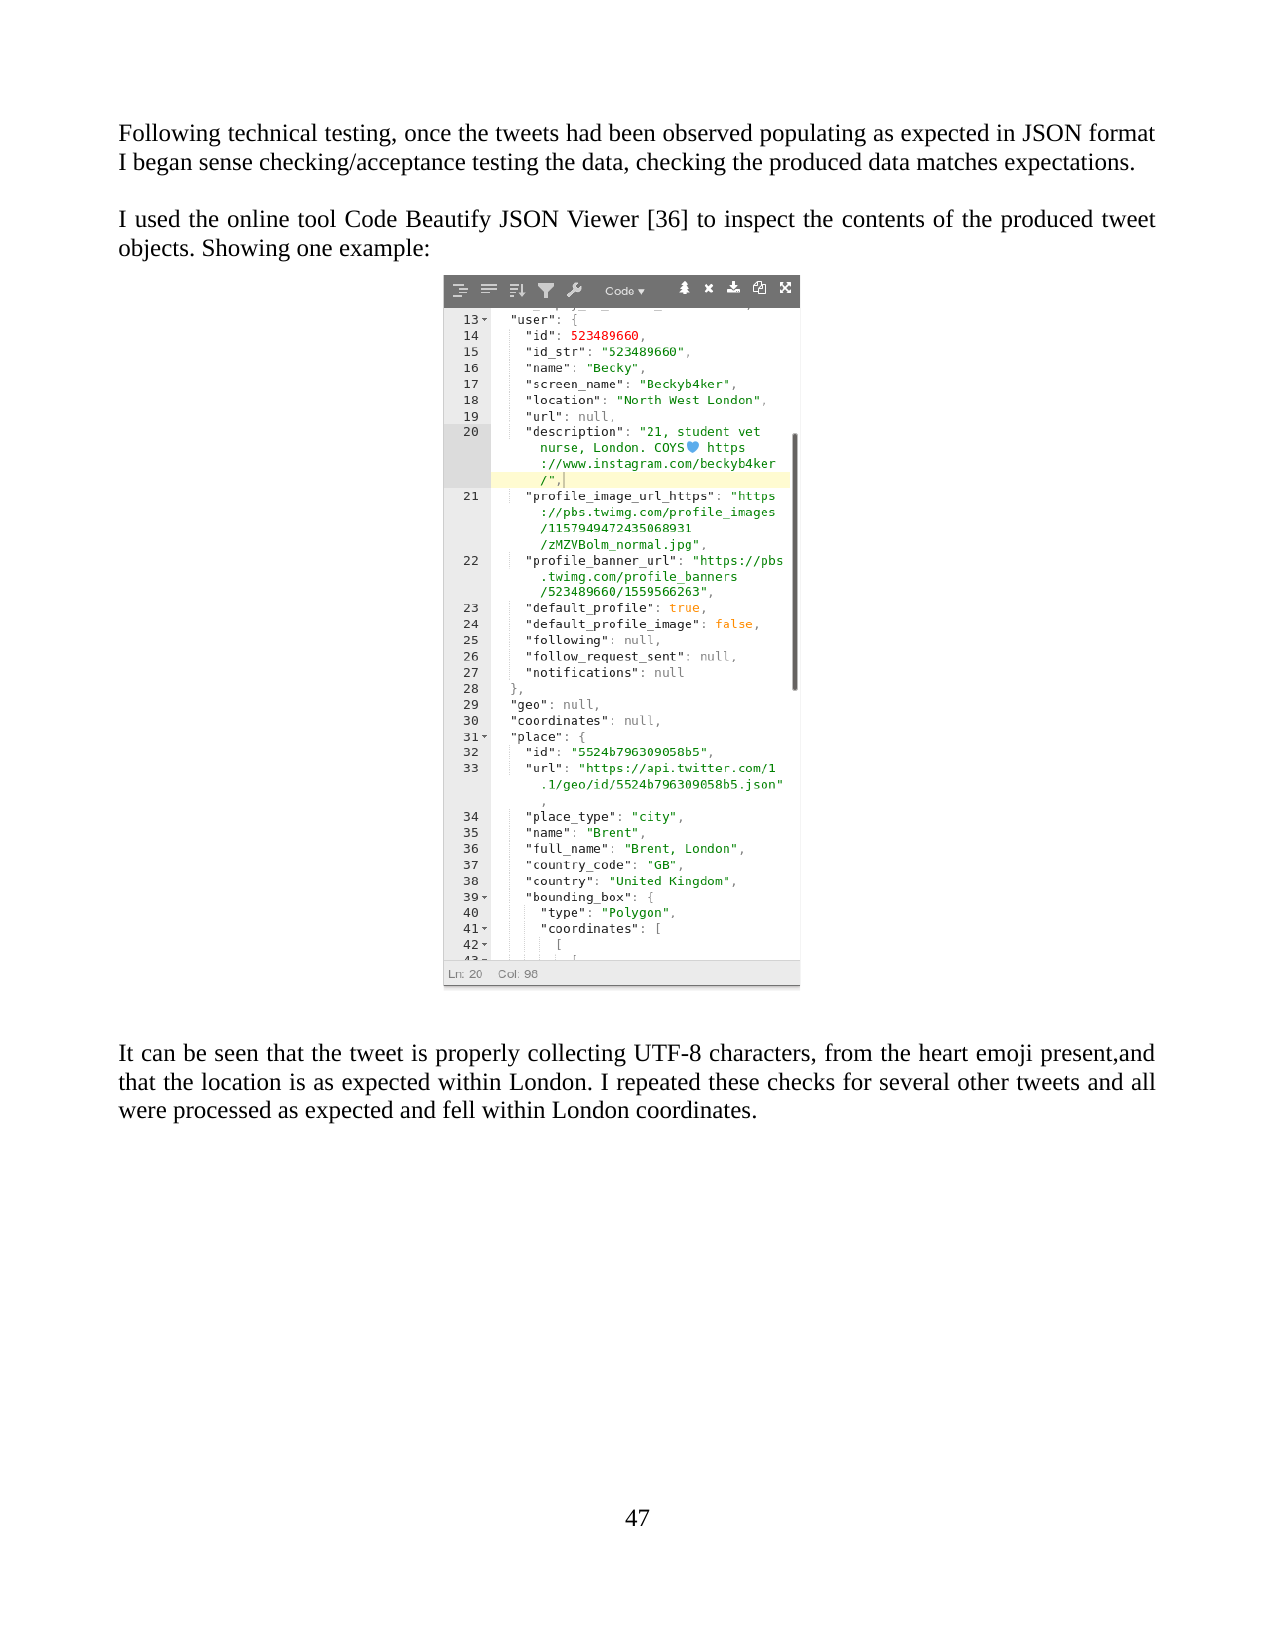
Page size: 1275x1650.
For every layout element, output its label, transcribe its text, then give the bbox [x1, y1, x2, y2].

text I used the online tool Code Beautify JSON Viewer [36] to inspect the contents of the produced tweet objects. Showing one example: [118, 204, 1157, 262]
text Following technical testing, once the tweets had been observed populating as expected in JSON format I began sense checking/acceptance testing the data, checking the produced data matches expectations. [118, 118, 1157, 176]
picture [443, 275, 801, 991]
text It can be seen that the tweet is properly collecting UTF-8 characters, from the heart emoji present,and that the location is as expected within London. I repeated these checks for several other tweets and all were processed as expected and fell within London coordinates. [118, 1038, 1157, 1124]
